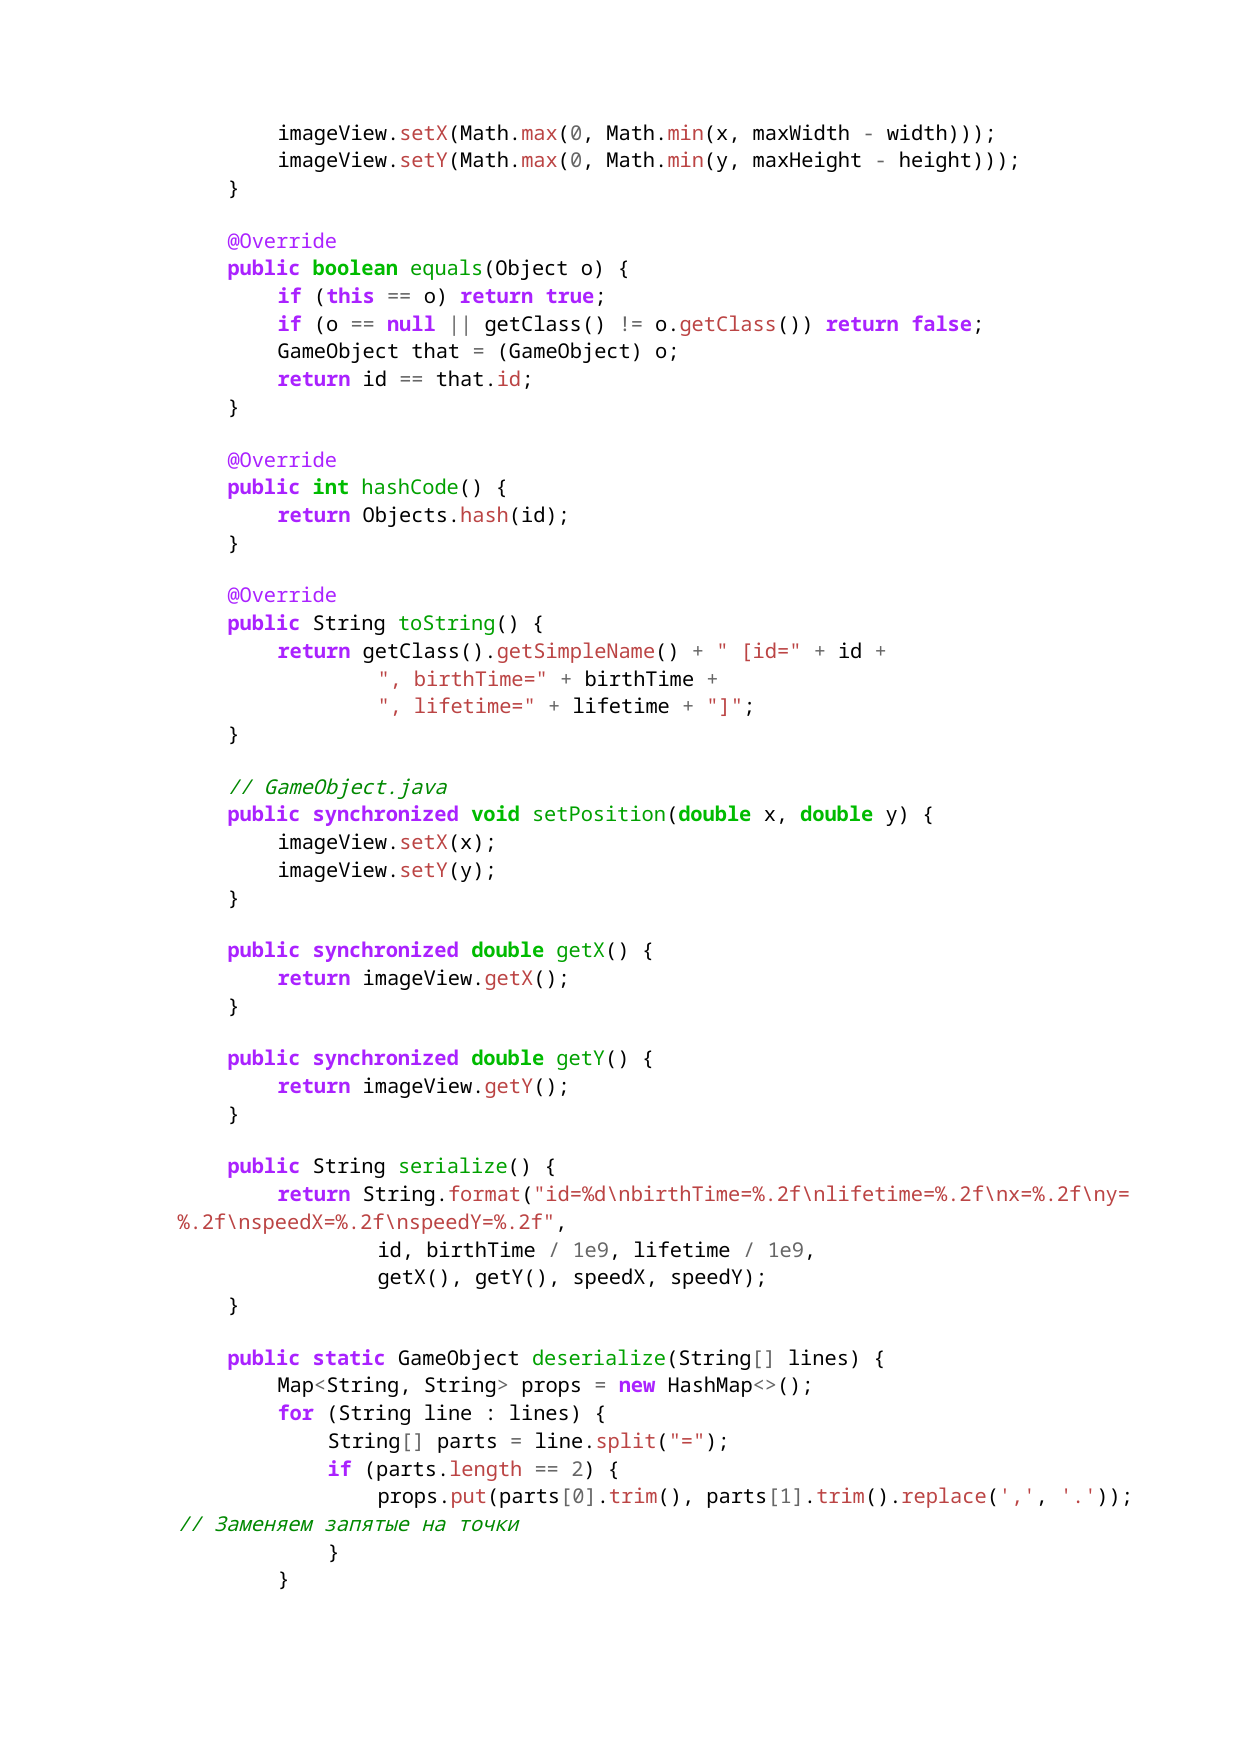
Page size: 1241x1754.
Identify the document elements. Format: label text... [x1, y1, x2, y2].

text } [177, 1537, 1152, 1565]
text public String toString() { [177, 609, 1152, 636]
text String[] parts = line.split("="); [177, 1426, 1152, 1454]
text } [177, 883, 1152, 911]
text } [177, 392, 1152, 420]
text getX(), getY(), speedX, speedY); [177, 1263, 1152, 1291]
text imageView.setX(x); [177, 828, 1152, 855]
text if (parts.length == 2) { [177, 1454, 1152, 1482]
text public synchronized void setPosition(double x, double y) { [177, 800, 1152, 828]
text } [177, 991, 1152, 1019]
text public boolean equals(Object o) { [177, 254, 1152, 282]
text return id == that.id; [177, 365, 1152, 392]
text GameObject that = (GameObject) o; [177, 337, 1152, 365]
text return String.format("id=%d\nbirthTime=%.2f\nlifetime=%.2f\nx=%.2f\ny=%.2f\nspeedX=%.2f\nspeedY=%.2f", [177, 1180, 1152, 1235]
text } [177, 1291, 1152, 1318]
text if (o == null || getClass() != o.getClass()) return false; [177, 309, 1152, 337]
text // GameObject.java [177, 772, 1152, 800]
text @Override [177, 581, 1152, 609]
text ", birthTime=" + birthTime + [177, 664, 1152, 692]
text @Override [177, 226, 1152, 254]
text } [177, 173, 1152, 201]
text props.put(parts[0].trim(), parts[1].trim().replace(',', '.')); // Заменяем запятые на точки [177, 1482, 1152, 1537]
text imageView.setY(Math.max(0, Math.min(y, maxHeight - height))); [177, 146, 1152, 173]
text @Override [177, 445, 1152, 473]
text return imageView.getX(); [177, 963, 1152, 991]
text ", lifetime=" + lifetime + "]"; [177, 692, 1152, 719]
text public String serialize() { [177, 1152, 1152, 1180]
text public synchronized double getY() { [177, 1044, 1152, 1072]
text } [177, 1565, 1152, 1593]
text public static GameObject deserialize(String[] lines) { [177, 1343, 1152, 1371]
text return getClass().getSimpleName() + " [id=" + id + [177, 636, 1152, 664]
text Map<String, String> props = new HashMap<>(); [177, 1371, 1152, 1399]
text public synchronized double getX() { [177, 936, 1152, 963]
text return Objects.hash(id); [177, 501, 1152, 528]
text } [177, 528, 1152, 556]
text } [177, 1099, 1152, 1127]
text public int hashCode() { [177, 473, 1152, 501]
text imageView.setY(y); [177, 855, 1152, 883]
text return imageView.getY(); [177, 1072, 1152, 1099]
text imageView.setX(Math.max(0, Math.min(x, maxWidth - width))); [177, 118, 1152, 146]
text if (this == o) return true; [177, 282, 1152, 309]
text id, birthTime / 1e9, lifetime / 1e9, [177, 1235, 1152, 1263]
text } [177, 719, 1152, 747]
text for (String line : lines) { [177, 1399, 1152, 1426]
